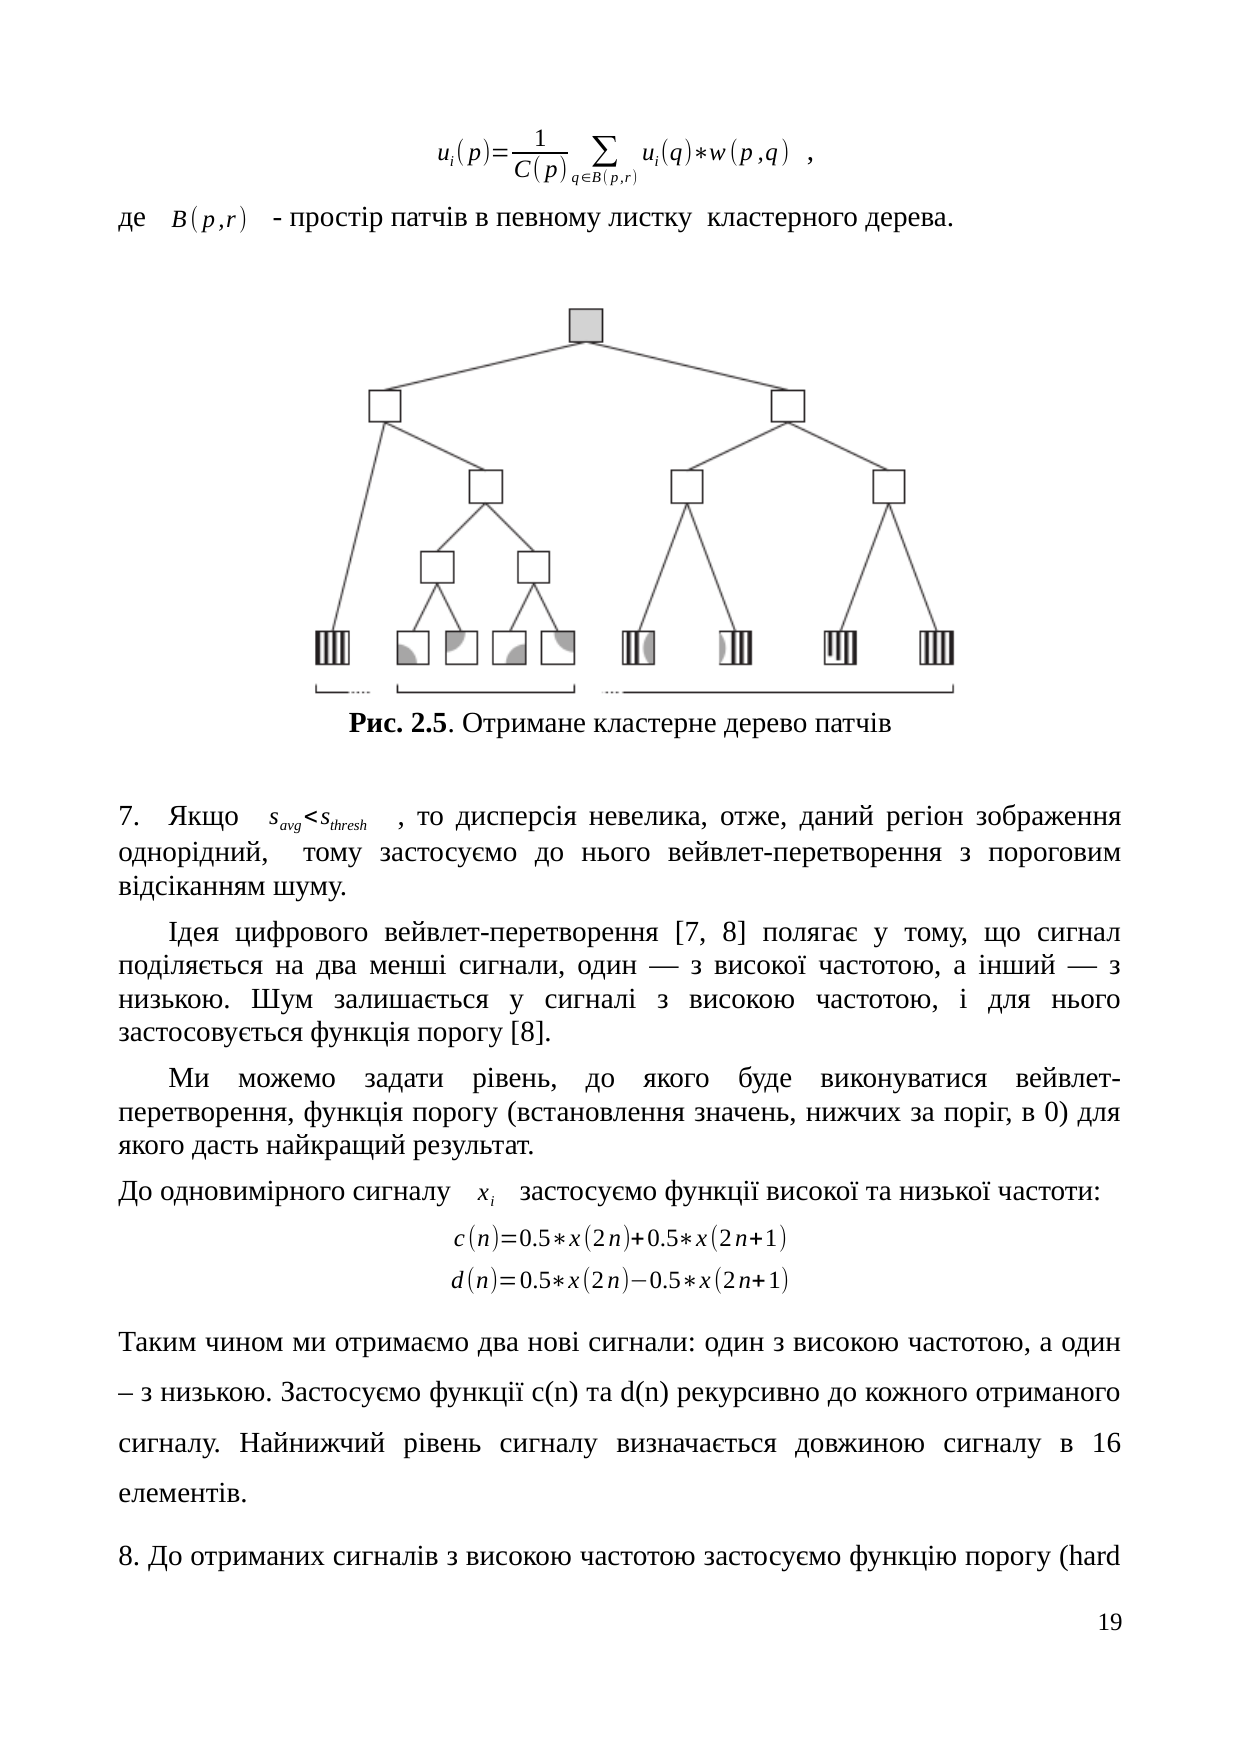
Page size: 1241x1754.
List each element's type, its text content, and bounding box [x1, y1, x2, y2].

text 8. До отриманих сигналів з високою частотою застосуємо функцію порогу (hard [118, 1538, 1122, 1571]
text Таким чином ми отримаємо два нові сигнали: один з високою частотою, а один – з низькою. Застосуємо функції c(n) та d(n) рекурсивно до кожного отриманого сигналу. Найнижчий рівень сигналу визначається довжиною сигналу в 16 елементів. [118, 1324, 1122, 1508]
picture [278, 246, 962, 706]
text Ми можемо задати рівень, до якого буде виконуватися вейвлет-перетворення, функція порогу (встановлення значень, нижчих за поріг, в 0) для якого дасть найкращий результат. [118, 1060, 1122, 1161]
text Ідея цифрового вейвлет-перетворення [7, 8] полягає у тому, що сигнал поділяється на два менші сигнали, один — з високої частотою, а інший — з низькою. Шум залишається у сигналі з високою частотою, і для нього застосовується функція порогу [8]. [118, 914, 1122, 1048]
text До одновимірного сигналу застосуємо функції високої та низької частоти: [118, 1173, 1122, 1210]
text Рис. 2.5. Отримане кластерне дерево патчів [118, 246, 1122, 739]
text де - простір патчів в певному листку кластерного дерева. [118, 199, 1122, 234]
text 7. Якщо , то дисперсія невелика, отже, даний регіон зображення однорідний, тому застосуємо до нього вейвлет-перетворення з пороговим відсіканням шуму. [118, 798, 1122, 901]
text , [118, 118, 1122, 187]
